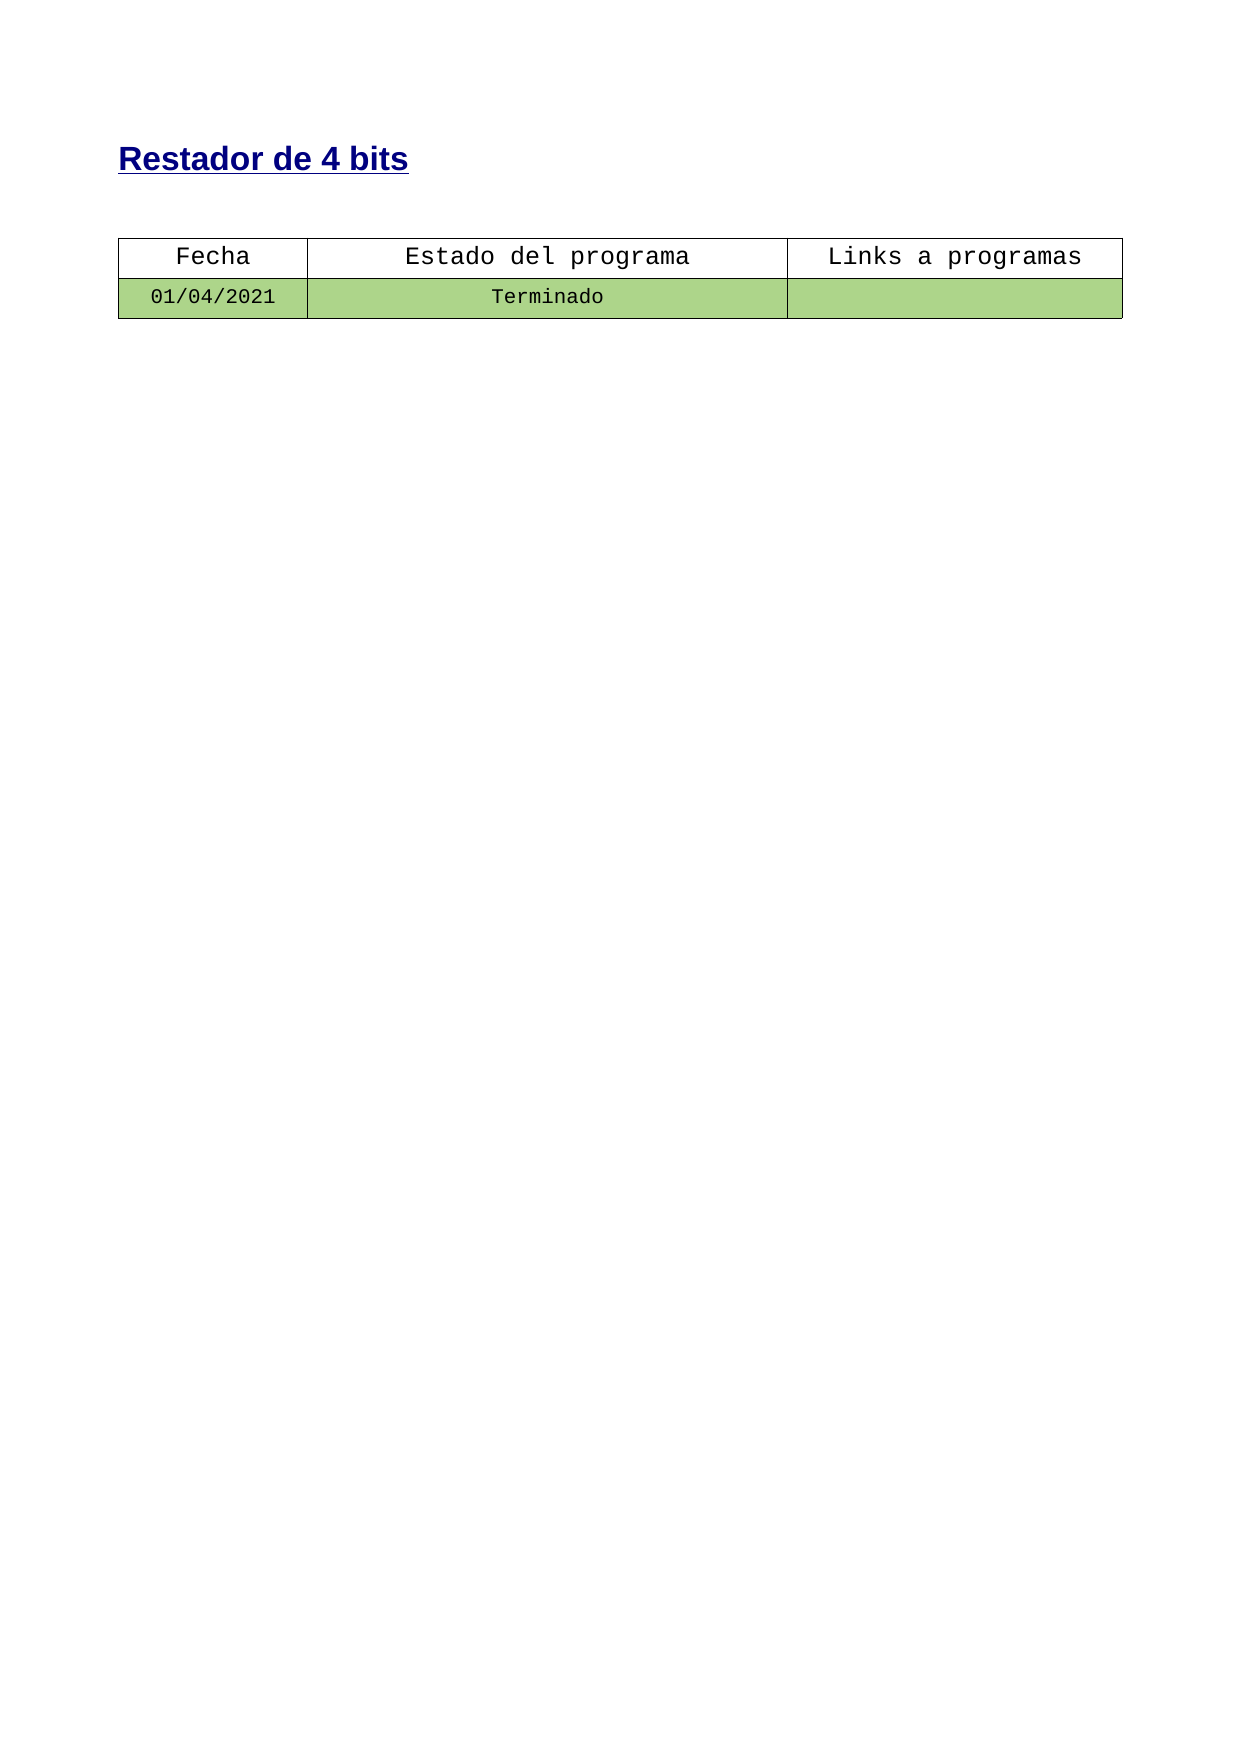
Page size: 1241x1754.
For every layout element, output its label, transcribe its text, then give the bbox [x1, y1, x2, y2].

table_cell [788, 279, 1122, 318]
table_cell 01/04/2021 [119, 279, 307, 318]
table_header Links a programas [788, 239, 1122, 278]
table_header Estado del programa [308, 239, 787, 278]
table_cell Terminado [308, 279, 787, 318]
subtitle Restador de 4 bits [118, 139, 1122, 178]
table_header Fecha [119, 239, 307, 278]
